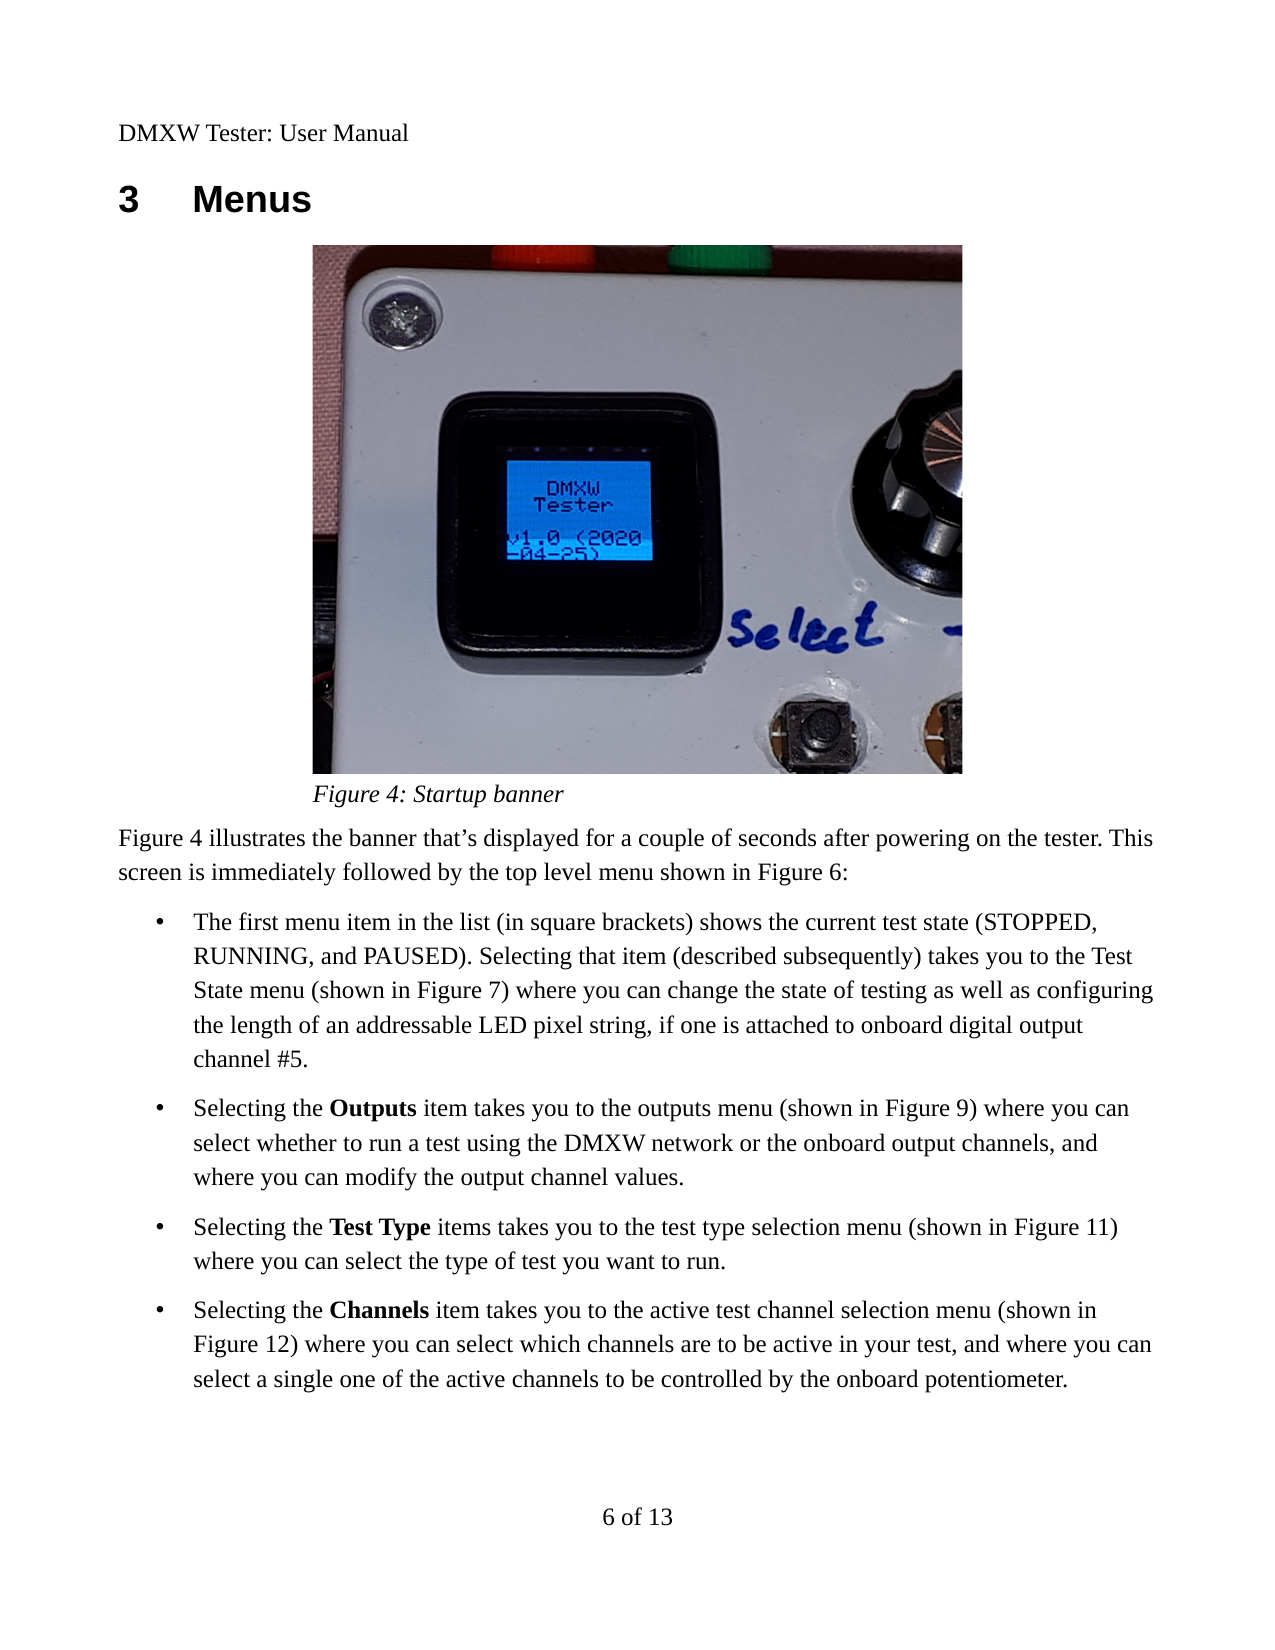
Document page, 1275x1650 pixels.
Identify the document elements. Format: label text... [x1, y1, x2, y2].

text Figure 4: Startup banner [313, 246, 962, 808]
text Figure 4 illustrates the banner that’s displayed for a couple of seconds after powering on the tester. This screen is immediately followed by the top level menu shown in Figure 6: [118, 233, 1157, 886]
list Selecting the Test Type items takes you to the test type selection menu (shown in Figure 11) where you can select the type of test you want to run. [156, 1212, 1157, 1275]
list Selecting the Channels item takes you to the active test channel selection menu (shown in Figure 12) where you can select which channels are to be active in your test, and where you can select a single one of the active channels to be controlled by the onboard potentiometer. [156, 1295, 1157, 1393]
list Selecting the Outputs item takes you to the outputs menu (shown in Figure 9) where you can select whether to run a test using the DMXW network or the onboard output channels, and where you can modify the output channel values. [156, 1093, 1157, 1191]
list The first menu item in the list (in square brackets) shows the current test state (STOPPED, RUNNING, and PAUSED). Selecting that item (described subsequently) takes you to the Test State menu (shown in Figure 7) where you can change the state of testing as well as configuring the length of an addressable LED pixel string, if one is attached to onboard digital output channel #5. [156, 907, 1157, 1073]
subtitle Menus [118, 177, 1157, 221]
